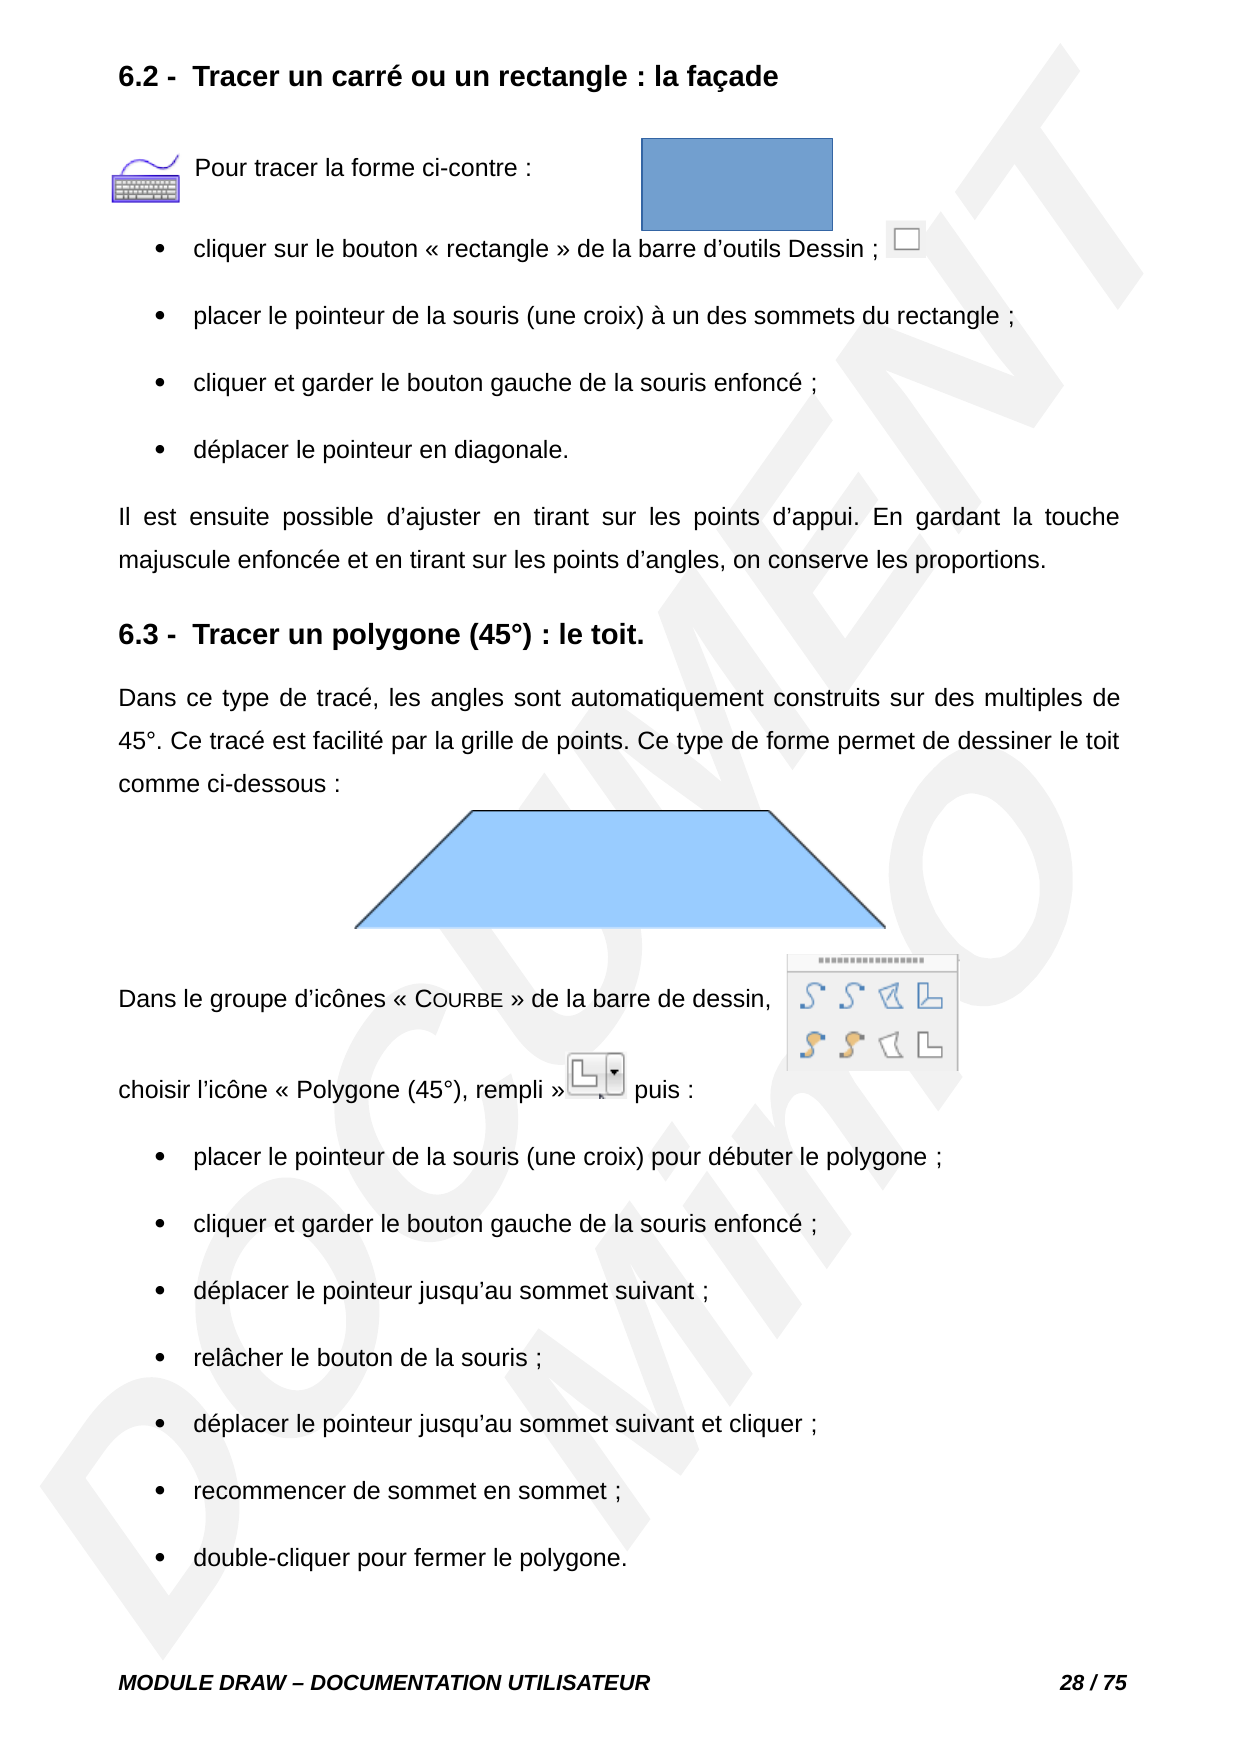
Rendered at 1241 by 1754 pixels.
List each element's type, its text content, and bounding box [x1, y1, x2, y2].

list placer le pointeur de la souris (une croix) à un des sommets du rectangle ; [156, 301, 1122, 330]
picture [885, 220, 926, 258]
picture [564, 1051, 628, 1099]
text Dans ce type de tracé, les angles sont automatiquement construits sur des multiples de 45°. Ce tracé est facilité par la grille de points. Ce type de forme permet de dessiner le toit comme ci-dessous : [118, 683, 1122, 798]
list déplacer le pointeur en diagonale. [156, 435, 1122, 463]
list relâcher le bouton de la souris ; [156, 1343, 1122, 1371]
list double-cliquer pour fermer le polygone. [156, 1543, 1122, 1572]
picture [107, 142, 183, 217]
list placer le pointeur de la souris (une croix) pour débuter le polygone ; [156, 1142, 1122, 1171]
list déplacer le pointeur jusqu’au sommet suivant ; [156, 1276, 1122, 1304]
list cliquer et garder le bouton gauche de la souris enfoncé ; [156, 368, 1122, 397]
list recommencer de sommet en sommet ; [156, 1476, 1122, 1505]
list cliquer sur le bouton « rectangle » de la barre d’outils Dessin ; [156, 220, 1122, 263]
text Il est ensuite possible d’ajuster en tirant sur les points d’appui. En gardant la touche majuscule enfoncée et en tirant sur les points d’angles, on conserve les proportions. [118, 502, 1122, 573]
text Dans le groupe d’icônes « Courbe » de la barre de dessin, [118, 984, 786, 1013]
subtitle Tracer un polygone (45°) : le toit. [118, 617, 1122, 651]
text [833, 153, 1122, 182]
text Pour tracer la forme ci-contre : [183, 153, 641, 182]
list cliquer et garder le bouton gauche de la souris enfoncé ; [156, 1209, 1122, 1238]
list déplacer le pointeur jusqu’au sommet suivant et cliquer ; [156, 1409, 1122, 1438]
picture [786, 954, 960, 1071]
text [960, 984, 1122, 1013]
subtitle Tracer un carré ou un rectangle : la façade [118, 59, 1122, 93]
text choisir l’icône « Polygone (45°), rempli » puis : [118, 1051, 1122, 1104]
